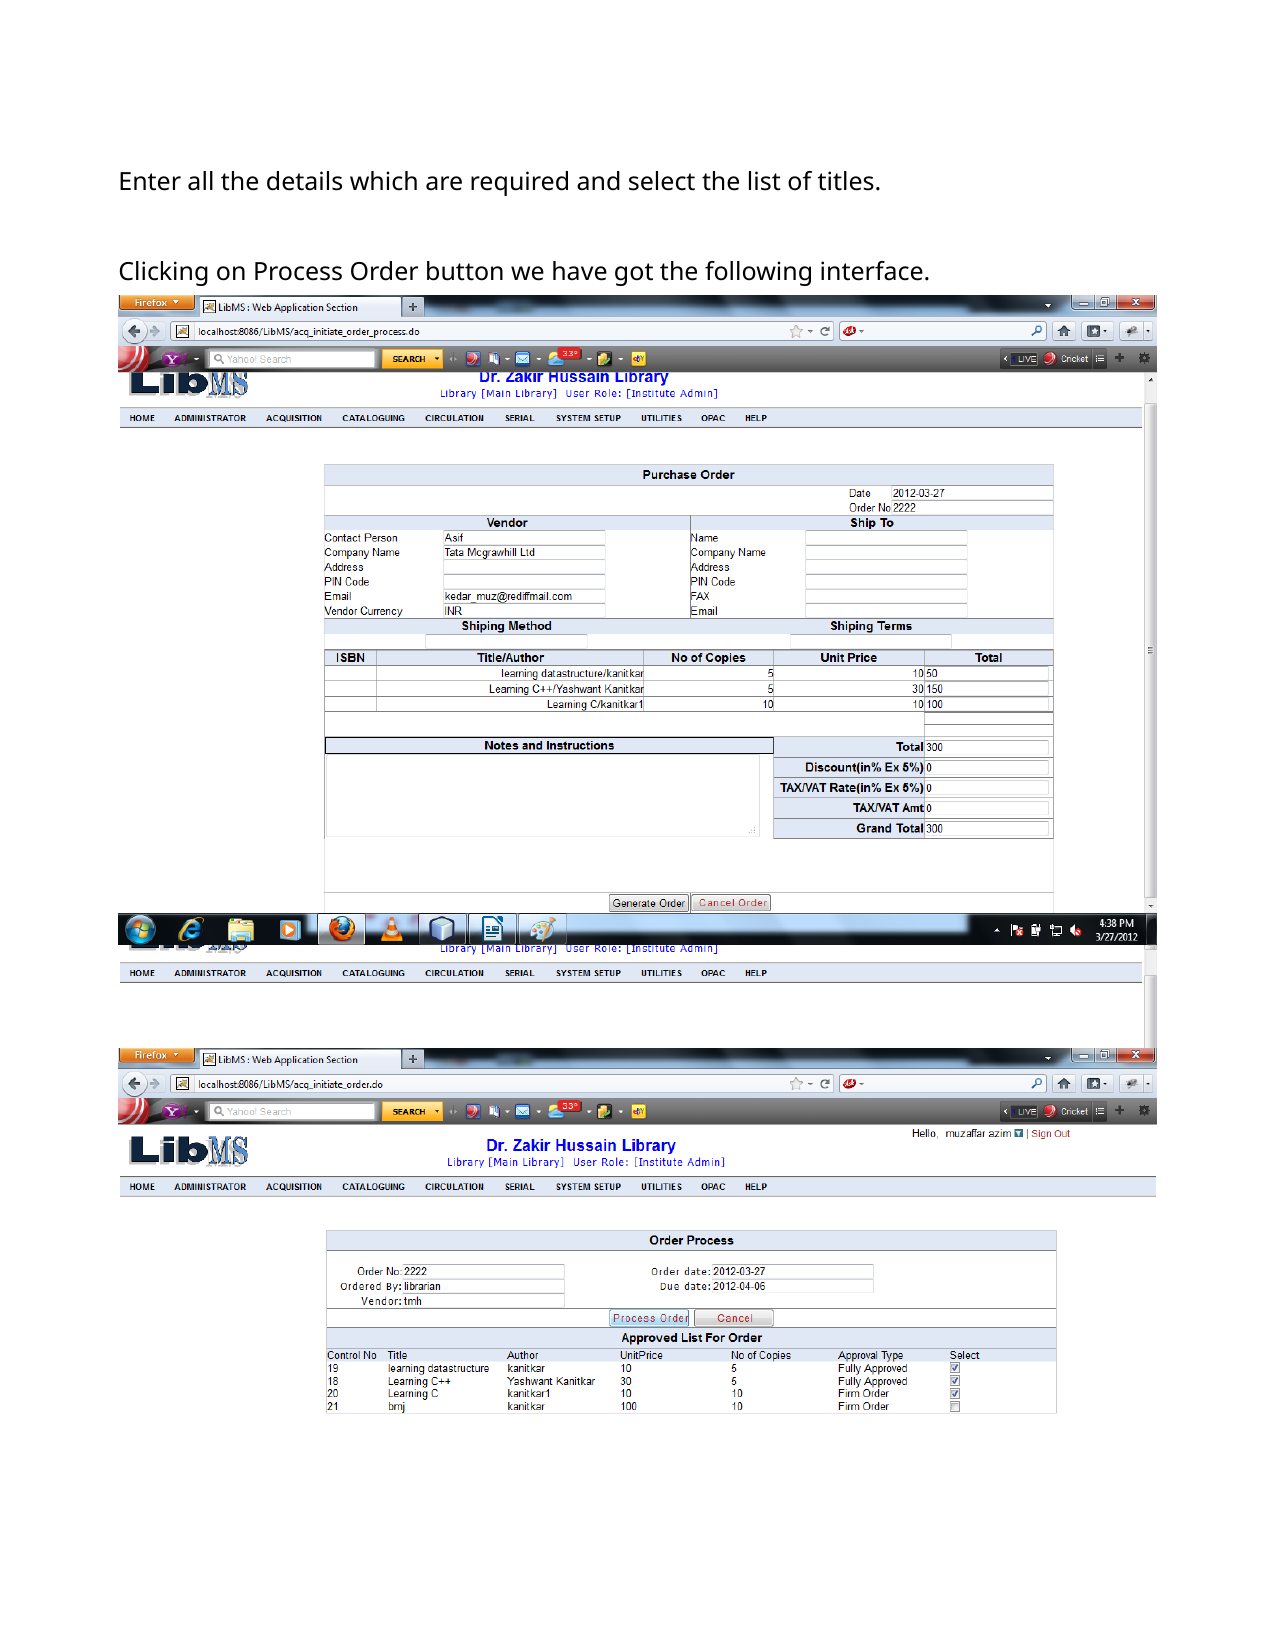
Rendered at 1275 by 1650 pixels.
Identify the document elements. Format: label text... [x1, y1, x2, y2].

text Enter all the details which are required and select the list of titles. [118, 163, 1157, 197]
text Clicking on Process Order button we have got the following interface. [118, 253, 1157, 287]
picture [118, 295, 1157, 1509]
